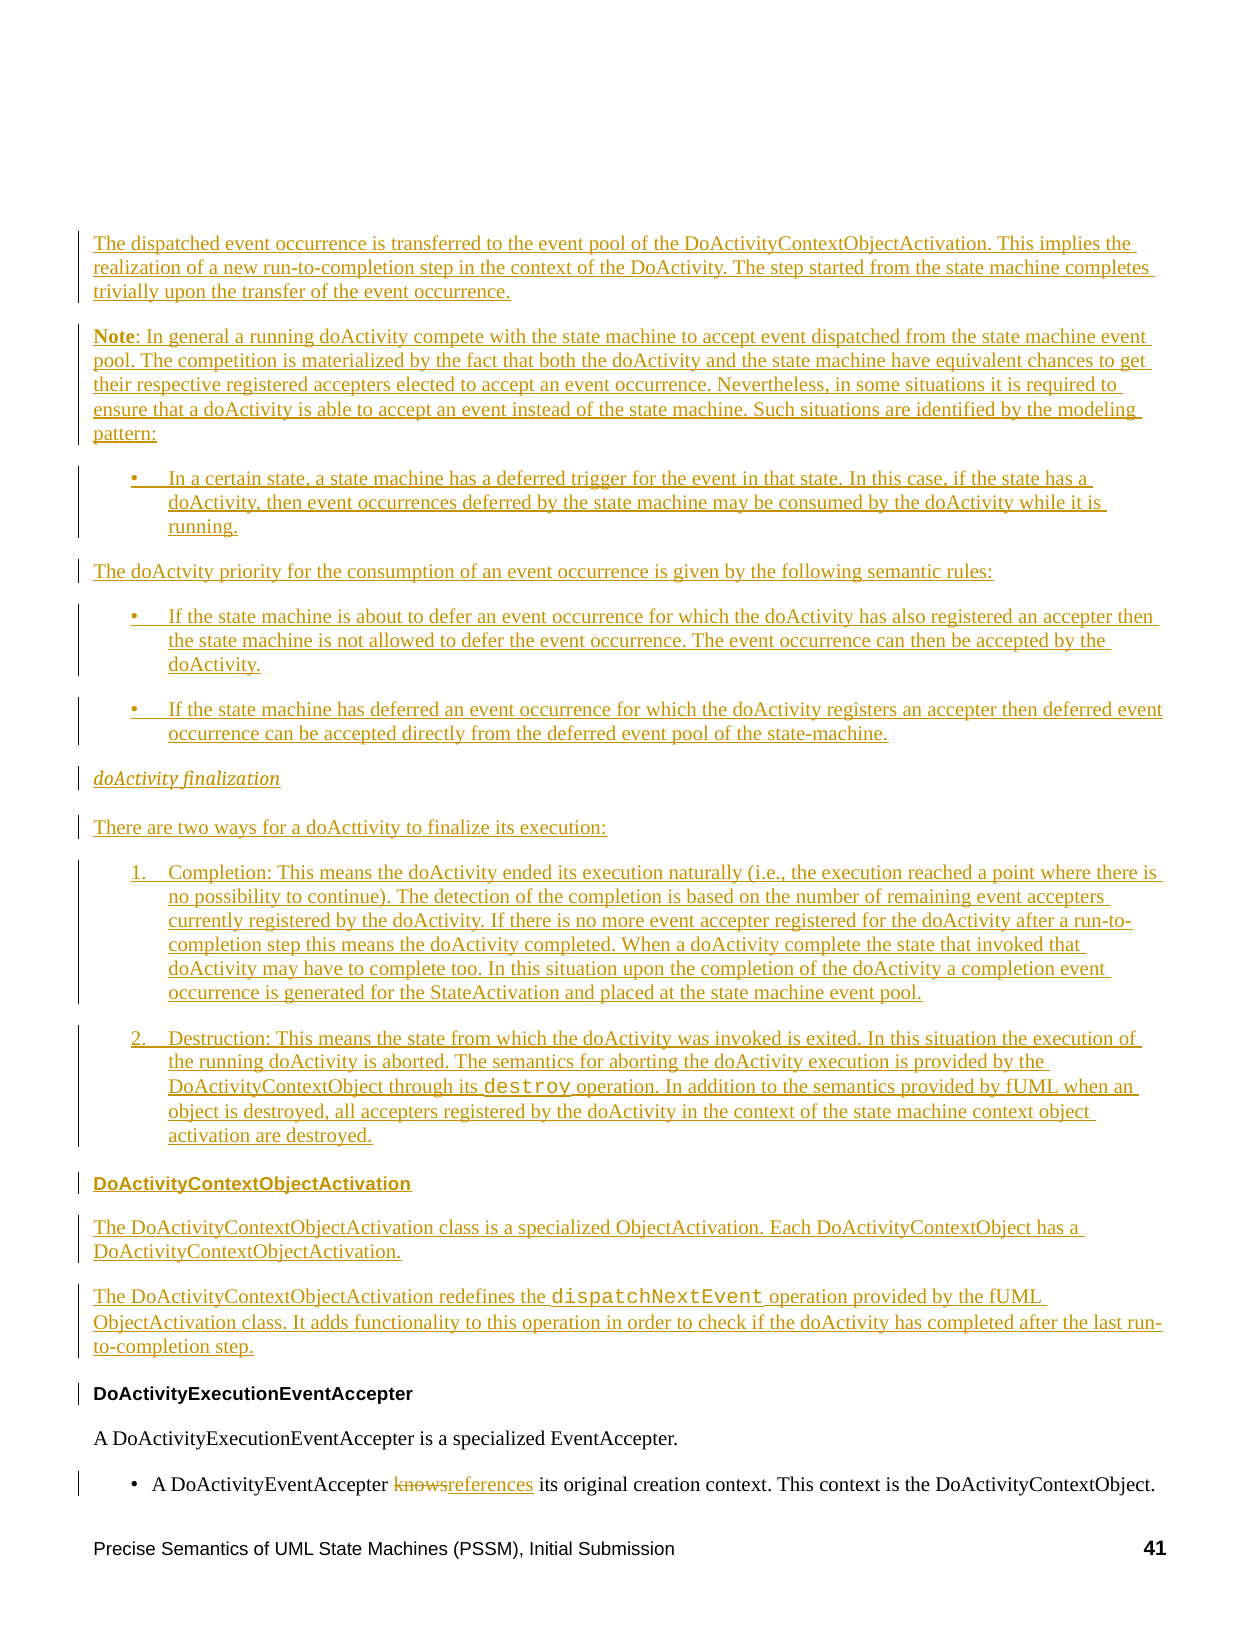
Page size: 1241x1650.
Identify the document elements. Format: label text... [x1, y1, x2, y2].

text There are two ways for a doActtivity to finalize its execution: [93, 815, 1164, 839]
list In a certain state, a state machine has a deferred trigger for the event in that state. In this case, if the state has a doActivity, then event occurrences deferred by the state machine may be consumed by the doActivity while it is running. [131, 466, 1164, 538]
list Completion: This means the doActivity ended its execution naturally (i.e., the execution reached a point where there is no possibility to continue). The detection of the completion is based on the number of remaining event accepters currently registered by the doActivity. If there is no more event accepter registered for the doActivity after a run-to-completion step this means the doActivity completed. When a doActivity complete the state that invoked that doActivity may have to complete too. In this situation upon the completion of the doActivity a completion event occurrence is generated for the StateActivation and placed at the state machine event pool. [131, 860, 1164, 1004]
list A DoActivityEventAccepter references its original creation context. This context is the DoActivityContextObject. [131, 1471, 1164, 1496]
text The doActvity priority for the consumption of an event occurrence is given by the following semantic rules: [93, 559, 1164, 583]
subtitle doActivity finalization [93, 766, 1164, 790]
subtitle DoActivityContextObjectActivation [93, 1172, 1164, 1194]
list Destruction: This means the state from which the doActivity was invoked is exited. In this situation the execution of the running doActivity is aborted. The semantics for aborting the doActivity execution is provided by the DoActivityContextObject through its destroy operation. In addition to the semantics provided by fUML when an object is destroyed, all accepters registered by the doActivity in the context of the state machine context object activation are destroyed. [131, 1025, 1164, 1147]
list If the state machine is about to defer an event occurrence for which the doActivity has also registered an accepter then the state machine is not allowed to defer the event occurrence. The event occurrence can then be accepted by the doActivity. [131, 604, 1164, 676]
list If the state machine has deferred an event occurrence for which the doActivity registers an accepter then deferred event occurrence can be accepted directly from the deferred event pool of the state-machine. [131, 697, 1164, 745]
text A DoActivityExecutionEventAccepter is a specialized EventAccepter. [93, 1426, 1164, 1450]
text The DoActivityContextObjectActivation class is a specialized ObjectActivation. Each DoActivityContextObject has a DoActivityContextObjectActivation. [93, 1215, 1164, 1263]
text The dispatched event occurrence is transferred to the event pool of the DoActivityContextObjectActivation. This implies the realization of a new run-to-completion step in the context of the DoActivity. The step started from the state machine completes trivially upon the transfer of the event occurrence. [93, 231, 1164, 303]
text The DoActivityContextObjectActivation redefines the dispatchNextEvent operation provided by the fUML ObjectActivation class. It adds functionality to this operation in order to check if the doActivity has completed after the last run-to-completion step. [93, 1284, 1164, 1358]
text Note: In general a running doActivity compete with the state machine to accept event dispatched from the state machine event pool. The competition is materialized by the fact that both the doActivity and the state machine have equivalent chances to get their respective registered accepters elected to accept an event occurrence. Nevertheless, in some situations it is required to ensure that a doActivity is able to accept an event instead of the state machine. Such situations are identified by the modeling pattern: [93, 324, 1164, 444]
subtitle DoActivityExecutionEventAccepter [93, 1383, 1164, 1404]
